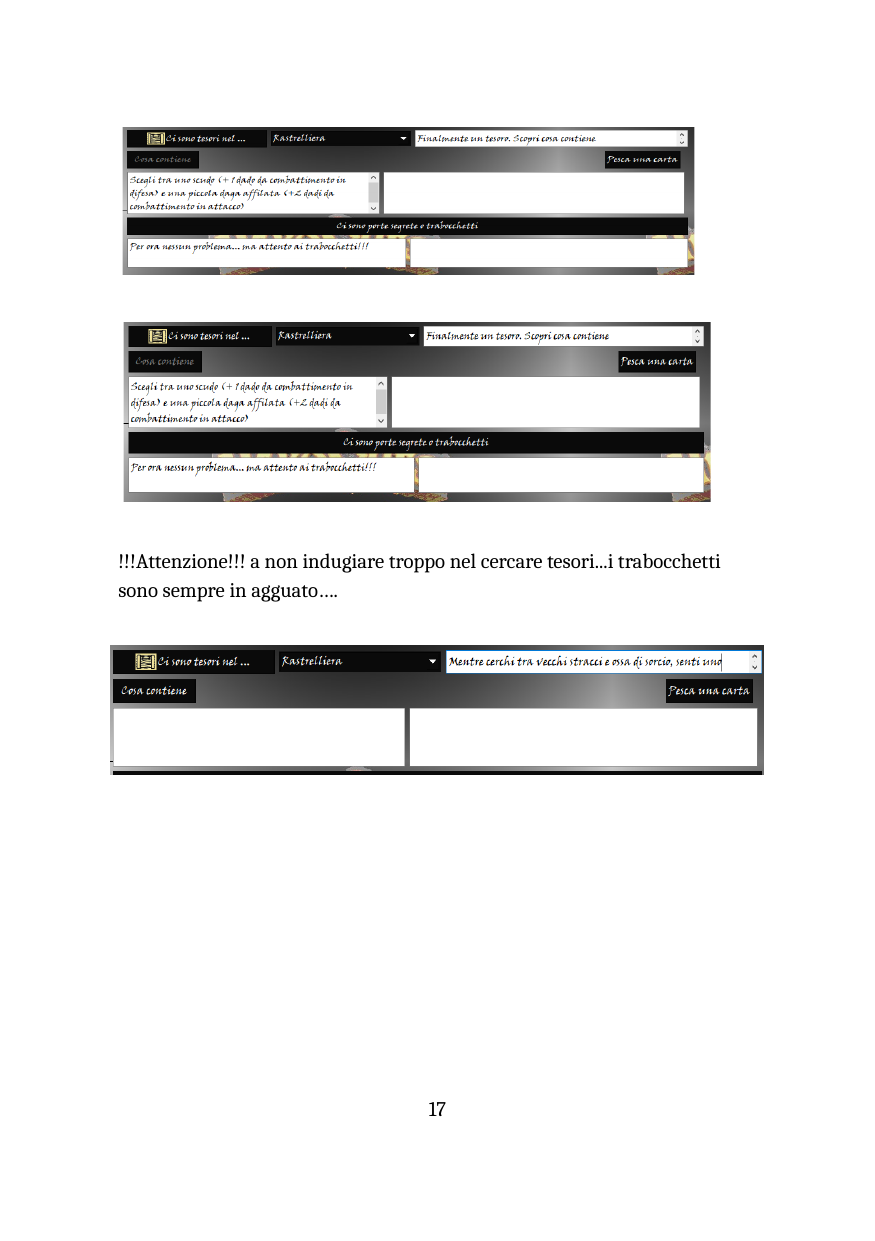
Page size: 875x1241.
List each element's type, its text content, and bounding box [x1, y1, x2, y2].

picture [123, 322, 711, 502]
picture [110, 645, 764, 775]
text !!!Attenzione!!! a non indugiare troppo nel cercare tesori...i trabocchetti sono sempre in agguato…. [118, 550, 756, 602]
picture [122, 127, 695, 275]
